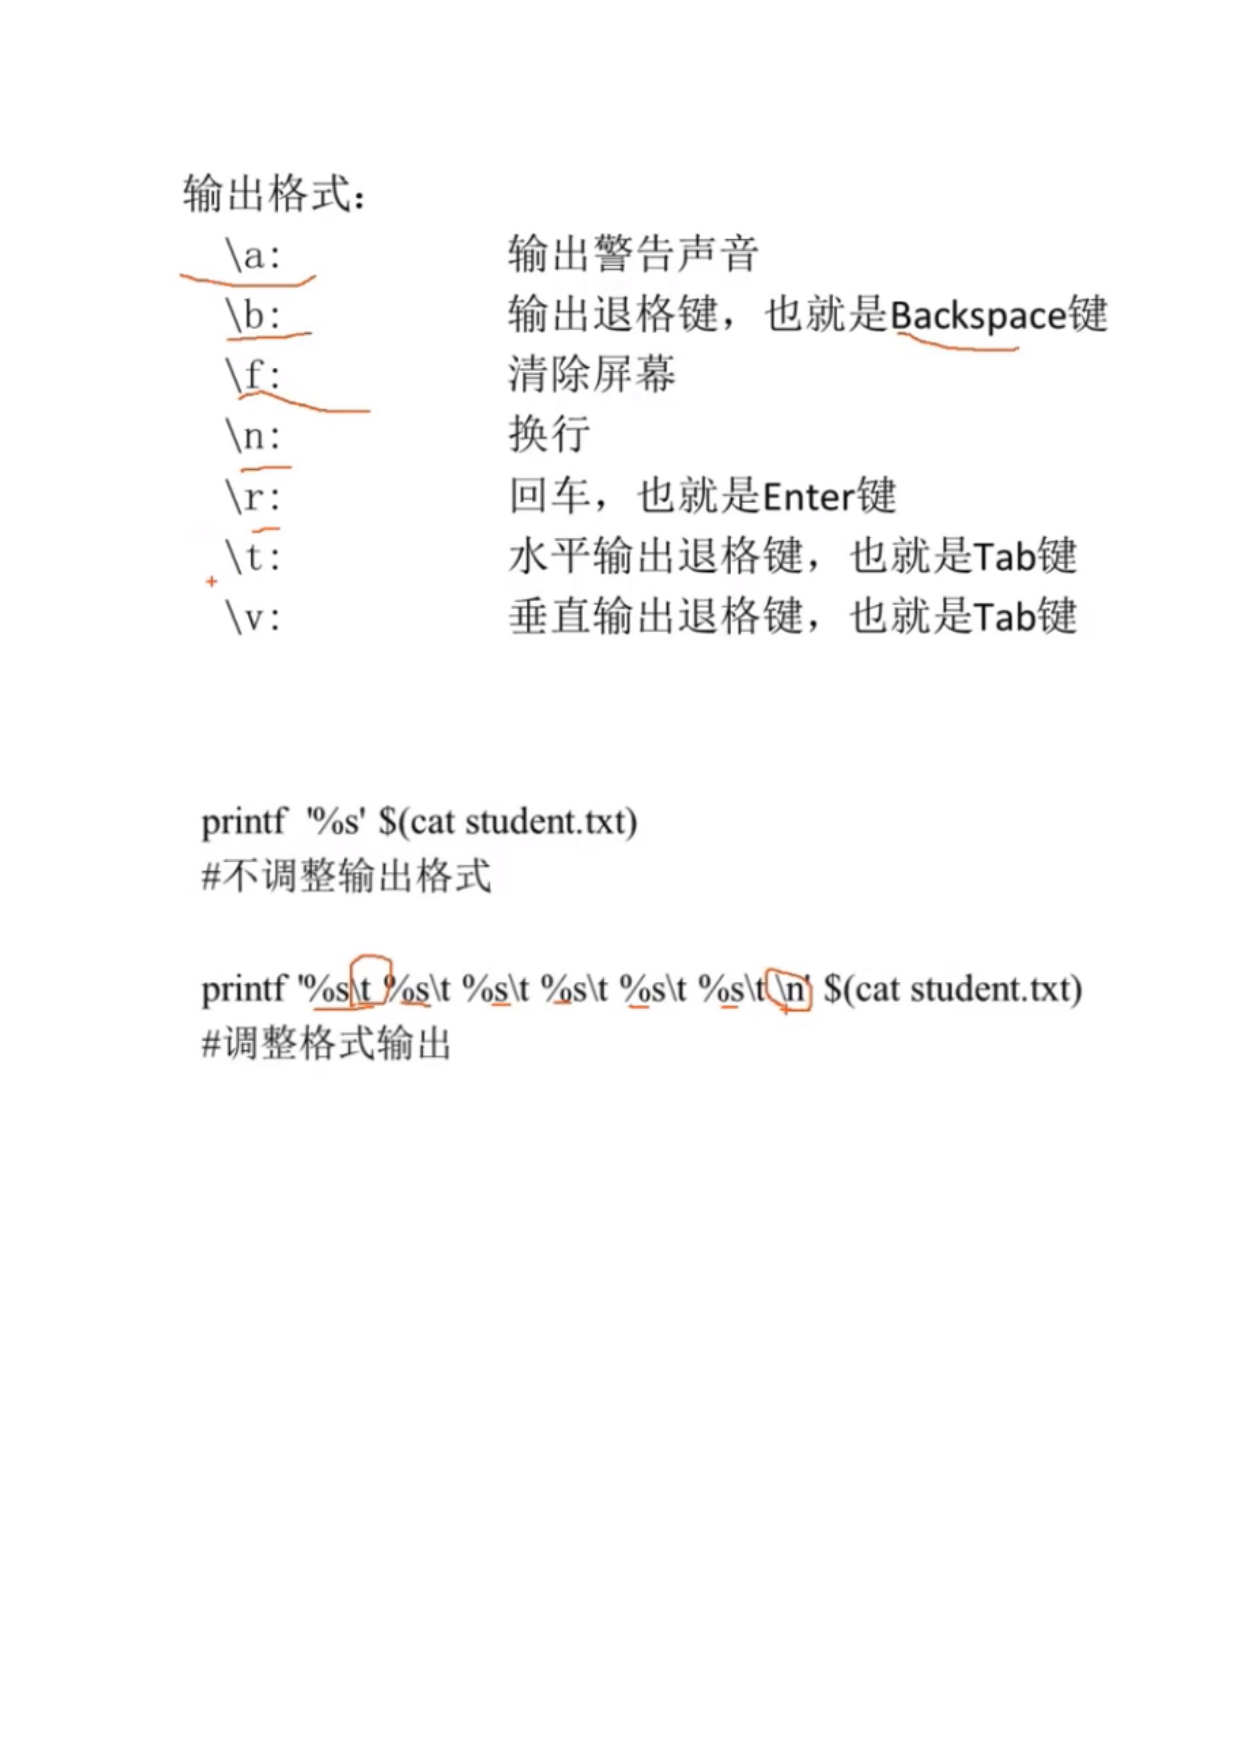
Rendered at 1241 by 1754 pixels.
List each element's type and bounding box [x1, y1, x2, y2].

picture [149, 152, 1154, 726]
picture [153, 765, 1158, 1113]
